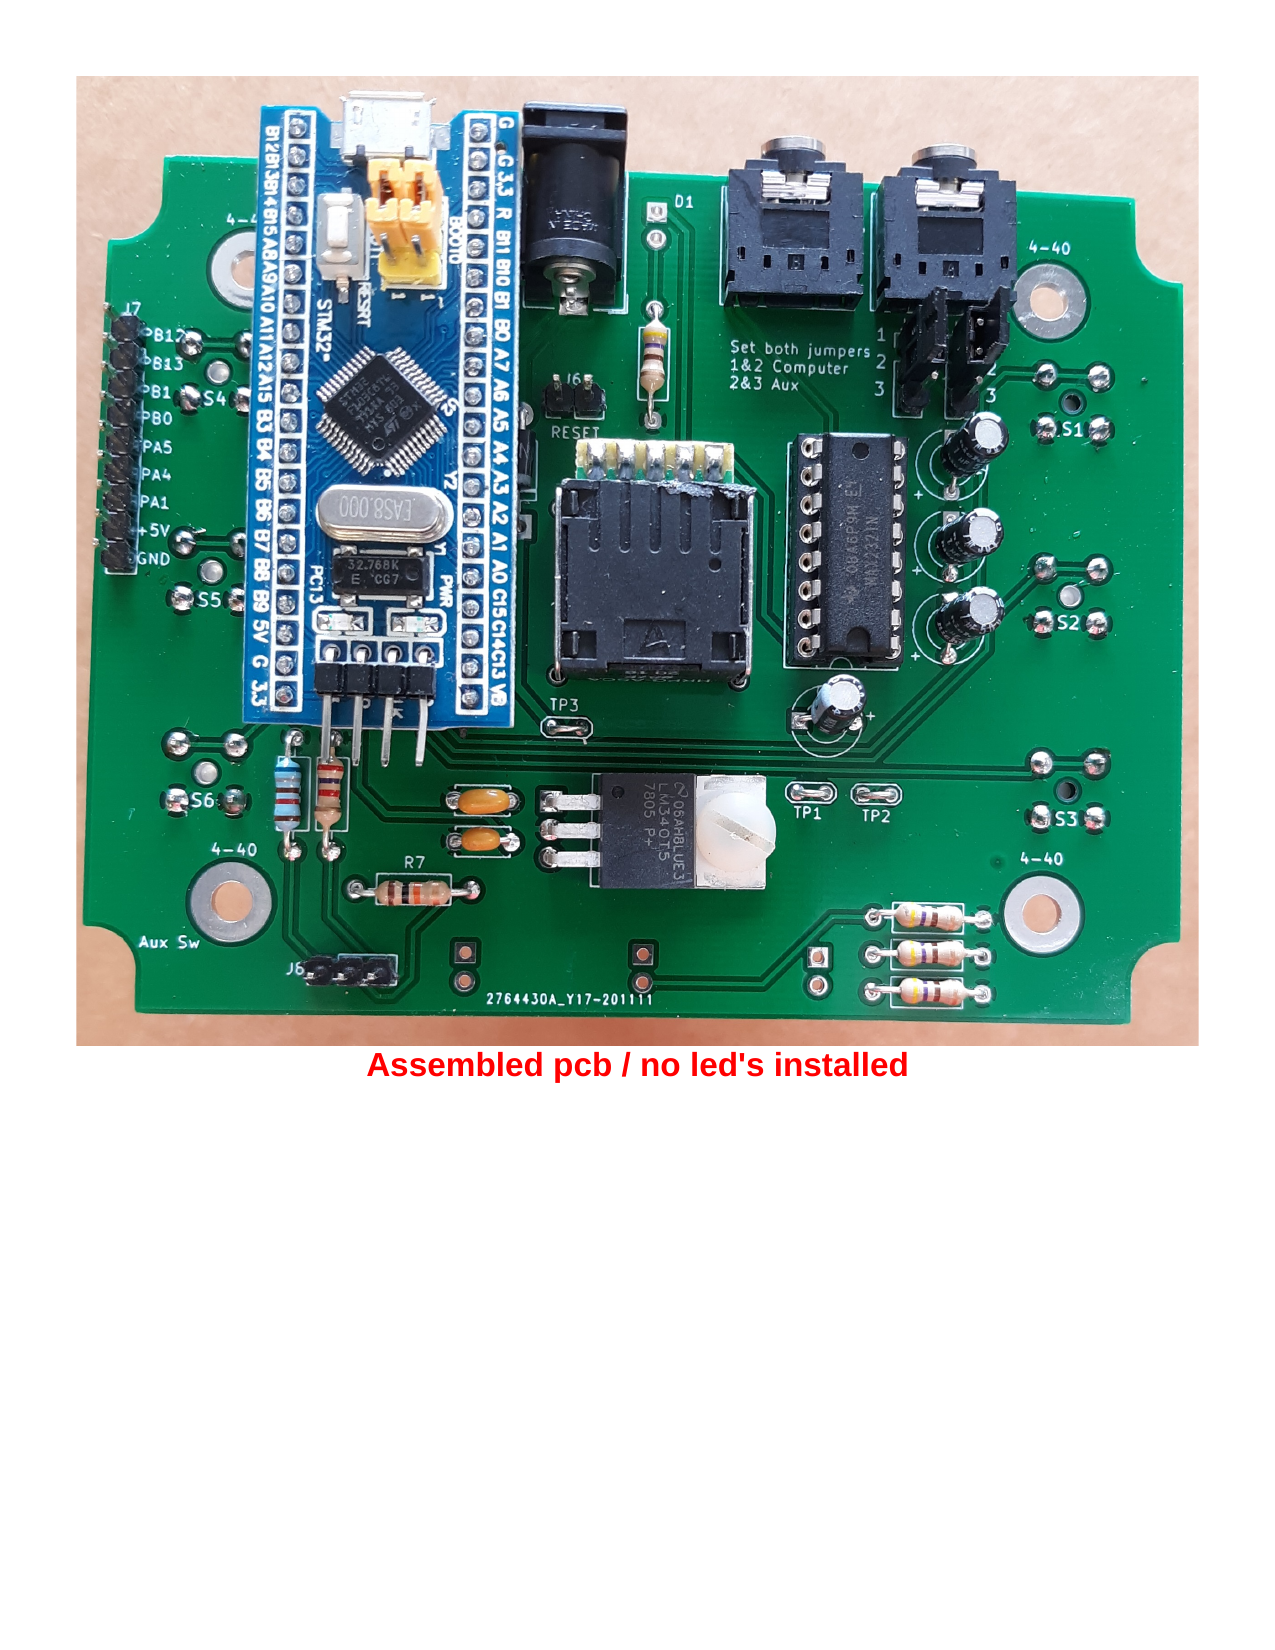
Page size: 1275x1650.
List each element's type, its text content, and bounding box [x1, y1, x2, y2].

picture [76, 76, 1199, 1046]
text Assembled pcb / no led's installed [76, 1046, 1198, 1084]
